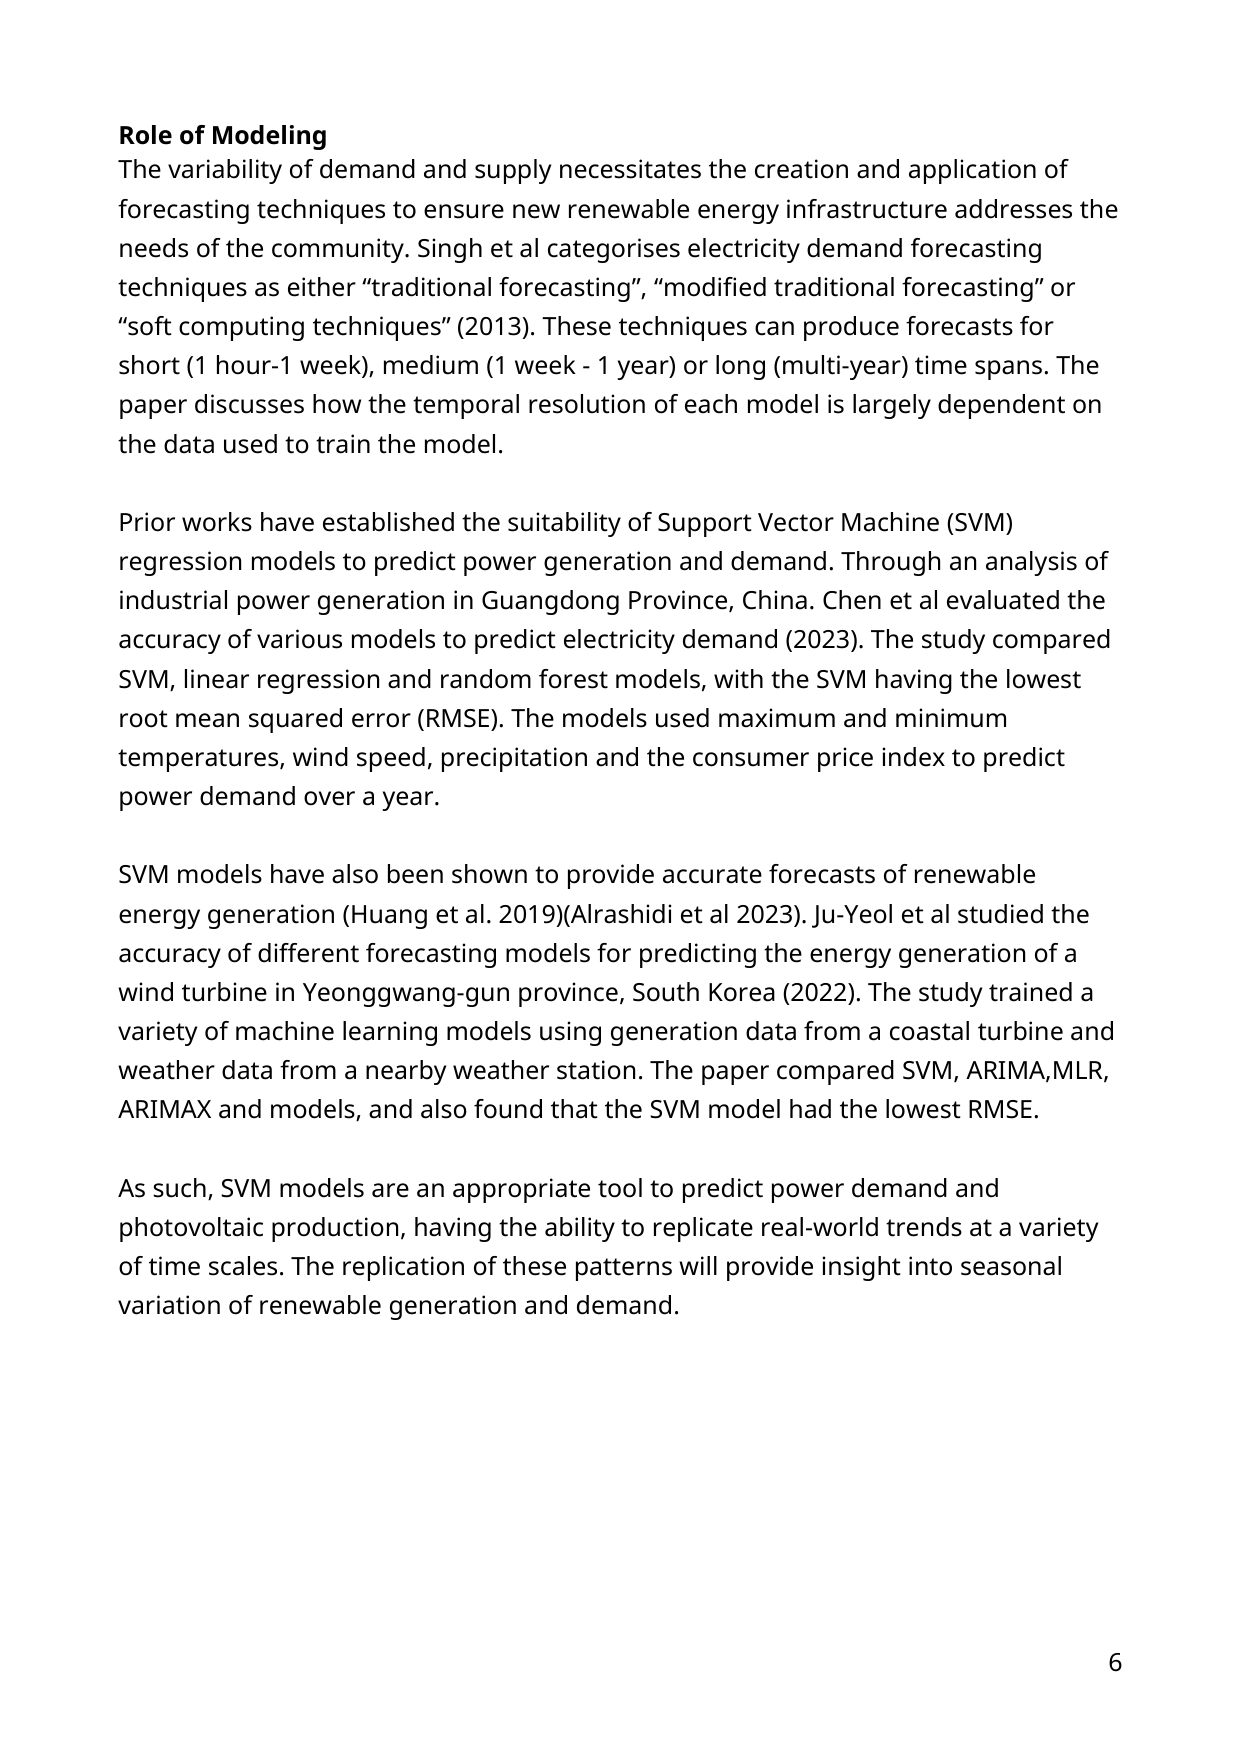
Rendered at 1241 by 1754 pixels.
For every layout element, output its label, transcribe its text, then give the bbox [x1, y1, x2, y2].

text Prior works have established the suitability of Support Vector Machine (SVM) regression models to predict power generation and demand. Through an analysis of industrial power generation in Guangdong Province, China. Chen et al evaluated the accuracy of various models to predict electricity demand (2023). The study compared SVM, linear regression and random forest models, with the SVM having the lowest root mean squared error (RMSE). The models used maximum and minimum temperatures, wind speed, precipitation and the consumer price index to predict power demand over a year. [118, 504, 1122, 813]
text SVM models have also been shown to provide accurate forecasts of renewable energy generation (Huang et al. 2019)(Alrashidi et al 2023). Ju-Yeol et al studied the accuracy of different forecasting models for predicting the energy generation of a wind turbine in Yeonggwang-gun province, South Korea (2022). The study trained a variety of machine learning models using generation data from a coastal turbine and weather data from a nearby weather station. The paper compared SVM, ARIMA,MLR, ARIMAX and models, and also found that the SVM model had the lowest RMSE. [118, 857, 1122, 1126]
text The variability of demand and supply necessitates the creation and application of forecasting techniques to ensure new renewable energy infrastructure addresses the needs of the community. Singh et al categorises electricity demand forecasting techniques as either “traditional forecasting”, “modified traditional forecasting” or “soft computing techniques” (2013). These techniques can produce forecasts for short (1 hour-1 week), medium (1 week - 1 year) or long (multi-year) time spans. The paper discusses how the temporal resolution of each model is largely dependent on the data used to train the model. [118, 152, 1122, 460]
subtitle Role of Modeling [118, 118, 1122, 152]
text As such, SVM models are an appropriate tool to predict power demand and photovoltaic production, having the ability to replicate real-world trends at a variety of time scales. The replication of these patterns will provide insight into seasonal variation of renewable generation and demand. [118, 1170, 1122, 1322]
